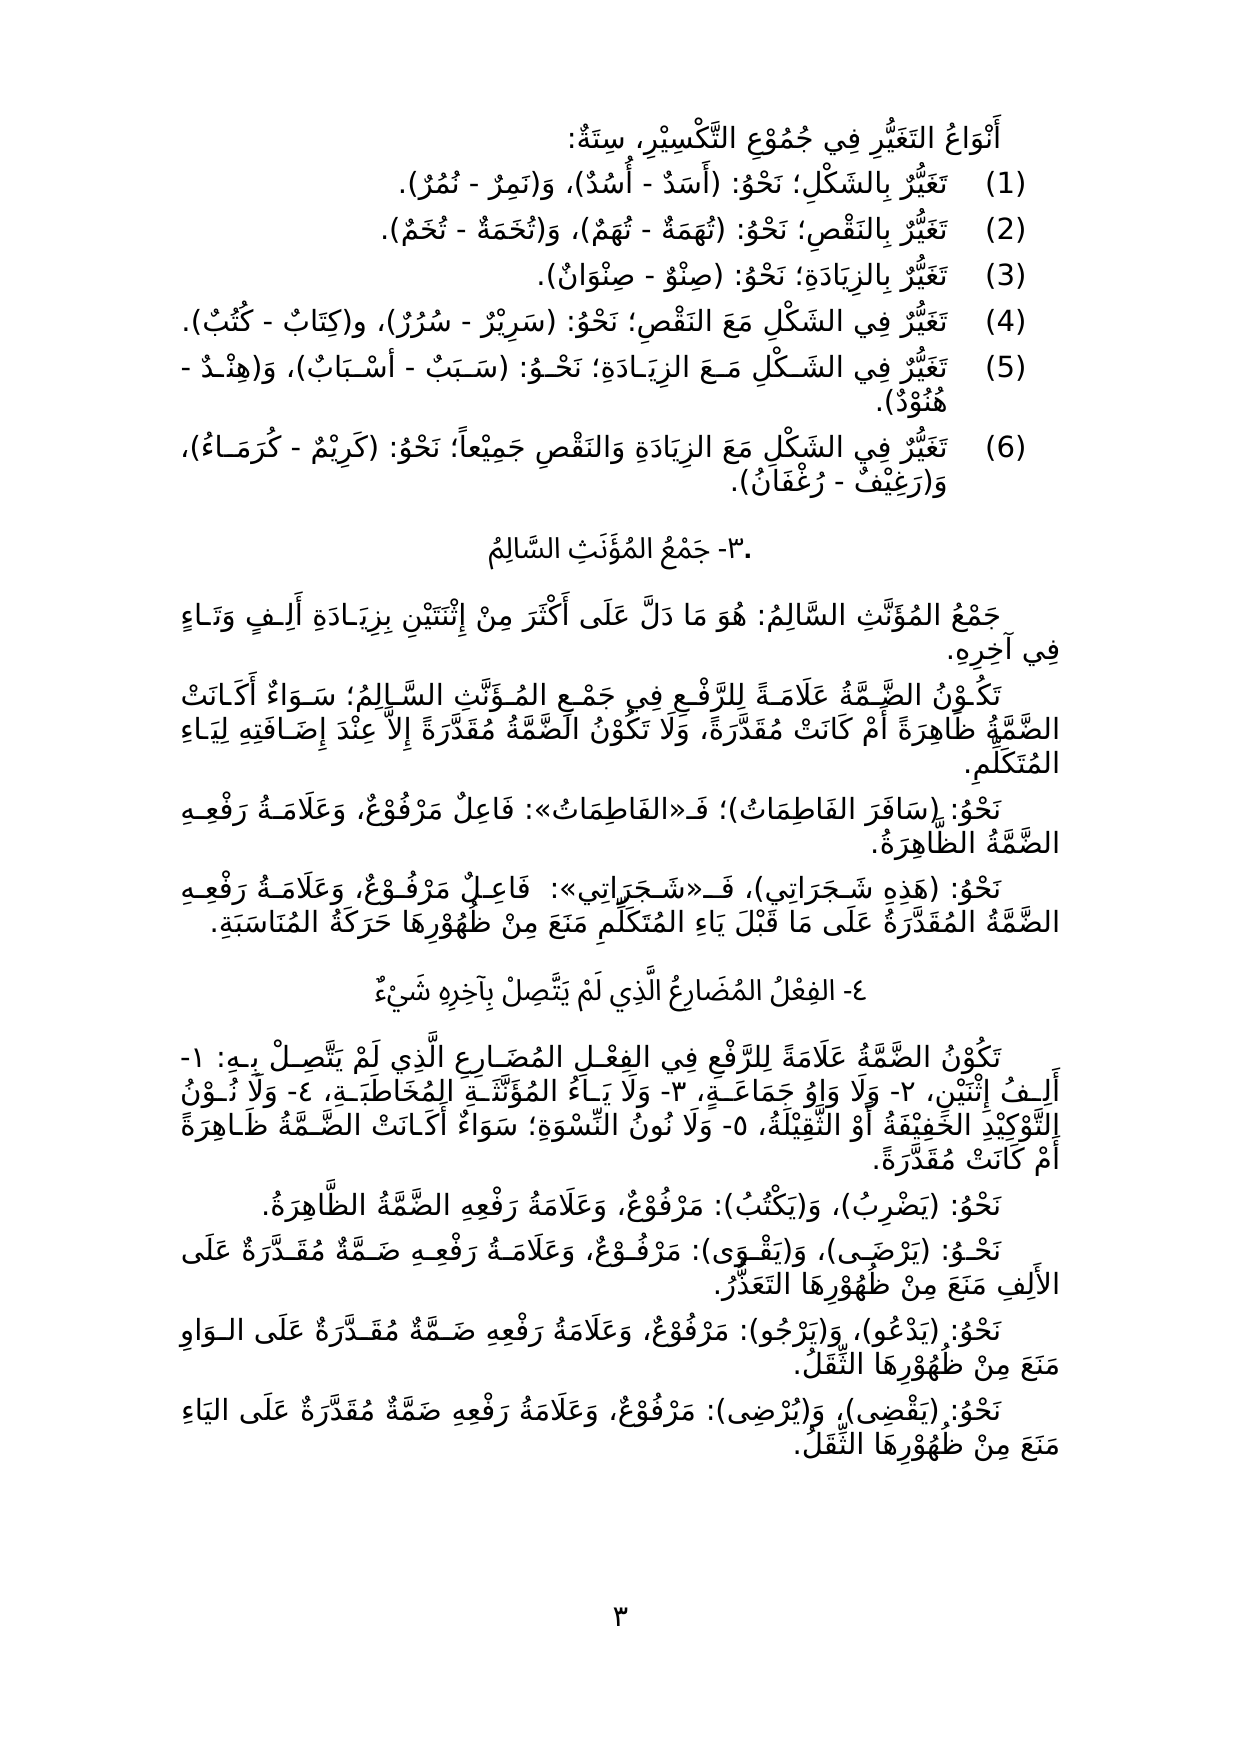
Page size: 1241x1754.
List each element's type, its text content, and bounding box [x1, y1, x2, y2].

list تَغَيُّرٌ فِي الشَكْلِ مَعَ الزِيَادَةِ؛ نَحْوُ: (سَبَبٌ - أسْبَابٌ)، وَ(هِنْدٌ - هُنُوْدٌ). [180, 350, 985, 418]
list تَغَيُّرٌ فِي الشَكْلِ مَعَ النَقْصِ؛ نَحْوُ: (سَرِيْرٌ - سُرُرٌ)، و(كِتَابٌ - كُتُبٌ). [180, 304, 985, 338]
subtitle ٤- الفِعْلُ المُضَارِعُ الَّذِي لَمْ يَتَّصِلْ بِآخِرِهِ شَيْءٌ [180, 960, 1060, 1022]
text نَحْوُ: (يَدْعُو)، وَ(يَرْجُو): مَرْفُوْعٌ، وَعَلَامَةُ رَفْعِهِ ضَمَّةٌ مُقَدَّرَةٌ عَلَى الوَاوِ مَنَعَ مِنْ ظُهُوْرِهَا الثِّقَلُ. [180, 1313, 1060, 1381]
text أَنْوَاعُ التَغَيُّرِ فِي جُمُوْعِ التَّكْسِيْرِ، سِتَةٌ: [180, 121, 1060, 155]
list تَغَيُّرٌ فِي الشَكْلِ مَعَ الزِيَادَةِ وَالنَقْصِ جَمِيْعاً؛ نَحْوُ: (كَرِيْمٌ - كُرَمَاءُ)، وَ(رَغِيْفٌ - رُغْفَانُ). [180, 430, 985, 498]
text نَحْوُ: (يَضْرِبُ)، وَ(يَكْتُبُ): مَرْفُوْعٌ، وَعَلَامَةُ رَفْعِهِ الضَّمَّةُ الظَّاهِرَةُ. [180, 1188, 1060, 1222]
subtitle ٣- جَمْعُ المُؤَنَثِ السَّالِمُ. [180, 518, 1060, 580]
text جَمْعُ المُؤَنَّثِ السَّالِمُ: هُوَ مَا دَلَّ عَلَى أَكْثَرَ مِنْ إِثْنَتَيْنِ بِزِيَادَةِ أَلِفٍ وَتَاءٍ فِي آخِرِهِ. [180, 598, 1060, 666]
list تَغَيُّرٌ بِالشَكْلِ؛ نَحْوُ: (أَسَدٌ - أُسُدٌ)، وَ(نَمِرٌ - نُمُرٌ). [180, 167, 985, 201]
text تَكُوْنُ الضَّمَّةُ عَلَامَةً لِلرَّفْعِ فِي الفِعْلِ المُضَارِعِ الَّذِي لَمْ يَتَّصِلْ بِهِ: ١- أَلِفُ إِثْنَيْنِ، ٢- وَلَا وَاوُ جَمَاعَةٍ، ٣- وَلَا يَاءُ المُؤَنَّثَةِ المُخَاطَبَةِ، ٤- وَلَا نُوْنُ التَّوْكِيْدِ الخَفِيْفَةُ أَوْ الثَّقِيْلَةُ، ٥- وَلَا نُونُ النِّسْوَةِ؛ سَوَاءٌ أَكَانَتْ الضَّمَّةُ ظَاهِرَةً أَمْ كَانَتْ مُقَدَّرَةً. [180, 1040, 1060, 1176]
text نَحْوُ: (يَرْضَى)، وَ(يَقْوَى): مَرْفُوْعٌ، وَعَلَامَةُ رَفْعِهِ ضَمَّةٌ مُقَدَّرَةٌ عَلَى الأَلِفِ مَنَعَ مِنْ ظُهُوْرِهَا التَعَذُّرُ. [180, 1234, 1060, 1302]
text نَحْوُ: (يَقْضِى)، وَ(يُرْضِى): مَرْفُوْعٌ، وَعَلَامَةُ رَفْعِهِ ضَمَّةٌ مُقَدَّرَةٌ عَلَى اليَاءِ مَنَعَ مِنْ ظُهُوْرِهَا الثِّقَلُ. [180, 1393, 1060, 1461]
text تَكُوْنُ الضَّمَّةُ عَلَامَةً لِلرَّفْعِ فِي جَمْعِ المُؤَنَّثِ السَّالِمُ؛ سَوَاءٌ أَكَانَتْ الضَّمَّةُ ظَاهِرَةً أَمْ كَانَتْ مُقَدَّرَةً، وَلَا تَكُوْنُ الضَّمَّةُ مُقَدَّرَةً إِلاَّ عِنْدَ إِضَافَتِهِ لِيَاءِ المُتَكَلِّمِ. [180, 678, 1060, 780]
list تَغَيُّرٌ بِالنَقْصِ؛ نَحْوُ: (تُهَمَةٌ - تُهَمٌ)، وَ(تُخَمَةٌ - تُخَمٌ). [180, 213, 985, 247]
text نَحْوُ: (سَافَرَ الفَاطِمَاتُ)؛ فَـ«الفَاطِمَاتُ»: فَاعِلٌ مَرْفُوْعٌ، وَعَلَامَةُ رَفْعِهِ الضَّمَّةُ الظَّاهِرَةُ. [180, 792, 1060, 860]
text نَحْوُ: (هَذِهِ شَجَرَاتِي)، فَـ«شَجَرَاتِي»: فَاعِلٌ مَرْفُوْعٌ، وَعَلَامَةُ رَفْعِهِ الضَّمَّةُ المُقَدَّرَةُ عَلَى مَا قَبْلَ يَاءِ المُتَكَلِّمِ مَنَعَ مِنْ ظُهُوْرِهَا حَرَكَةُ المُنَاسَبَةِ. [180, 872, 1060, 940]
list تَغَيُّرٌ بِالزِيَادَةِ؛ نَحْوُ: (صِنْوٌ - صِنْوَانٌ). [180, 258, 985, 292]
